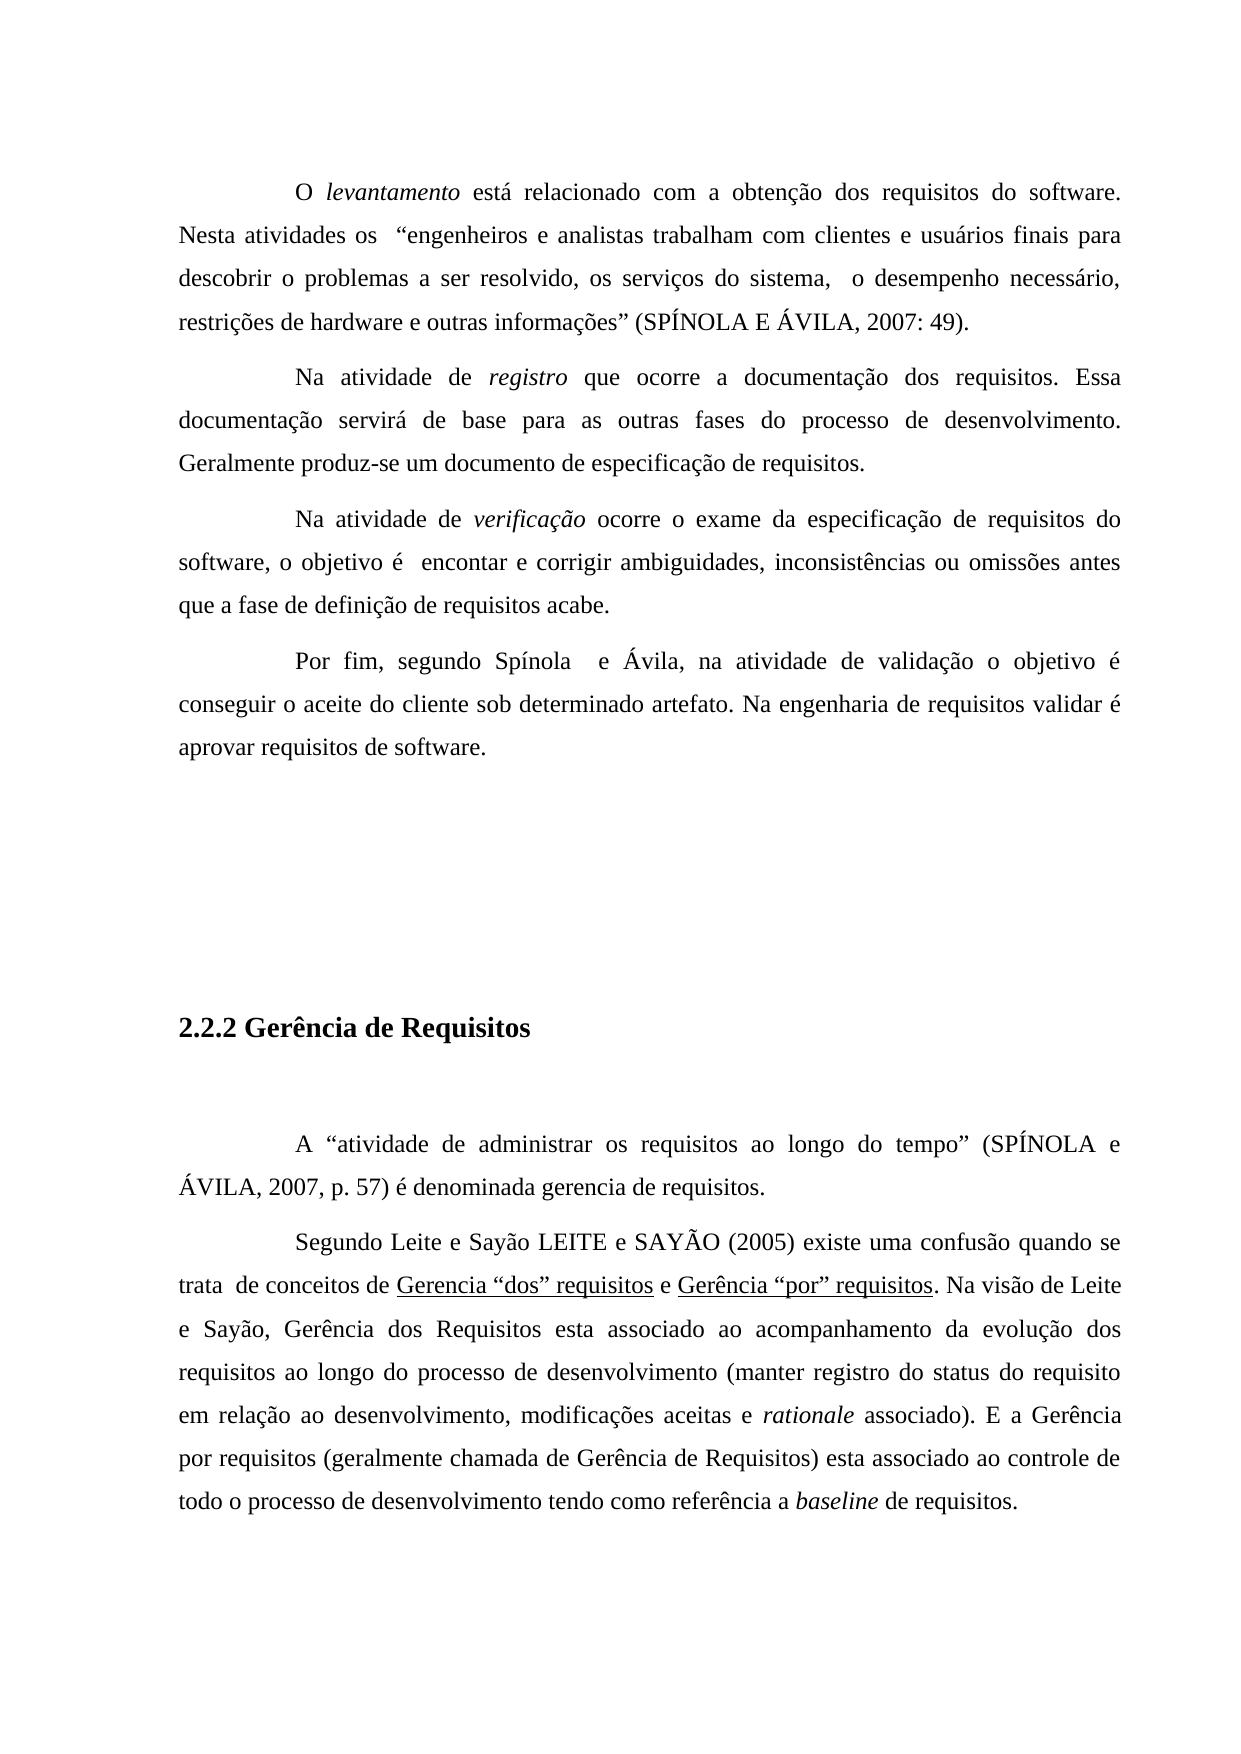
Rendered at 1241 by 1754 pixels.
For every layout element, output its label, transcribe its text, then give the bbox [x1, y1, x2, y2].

text A “atividade de administrar os requisitos ao longo do tempo” (SPÍNOLA e ÁVILA, 2007, p. 57) é denominada gerencia de requisitos. [178, 1129, 1122, 1201]
text Na atividade de verificação ocorre o exame da especificação de requisitos do software, o objetivo é encontar e corrigir ambiguidades, inconsistências ou omissões antes que a fase de definição de requisitos acabe. [178, 504, 1122, 619]
text 2.2.2 Gerência de Requisitos [178, 1010, 1122, 1044]
text O levantamento está relacionado com a obtenção dos requisitos do software. Nesta atividades os “engenheiros e analistas trabalham com clientes e usuários finais para descobrir o problemas a ser resolvido, os serviços do sistema, o desempenho necessário, restrições de hardware e outras informações” (SPÍNOLA E ÁVILA, 2007: 49). [178, 177, 1122, 335]
text Na atividade de registro que ocorre a documentação dos requisitos. Essa documentação servirá de base para as outras fases do processo de desenvolvimento. Geralmente produz-se um documento de especificação de requisitos. [178, 362, 1122, 477]
text Por fim, segundo Spínola e Ávila, na atividade de validação o objetivo é conseguir o aceite do cliente sob determinado artefato. Na engenharia de requisitos validar é aprovar requisitos de software. [178, 646, 1122, 761]
text Segundo Leite e Sayão LEITE e SAYÃO (2005) existe uma confusão quando se trata de conceitos de Gerencia “dos” requisitos e Gerência “por” requisitos. Na visão de Leite e Sayão, Gerência dos Requisitos esta associado ao acompanhamento da evolução dos requisitos ao longo do processo de desenvolvimento (manter registro do status do requisito em relação ao desenvolvimento, modificações aceitas e rationale associado). E a Gerência por requisitos (geralmente chamada de Gerência de Requisitos) esta associado ao controle de todo o processo de desenvolvimento tendo como referência a baseline de requisitos. [178, 1227, 1122, 1515]
